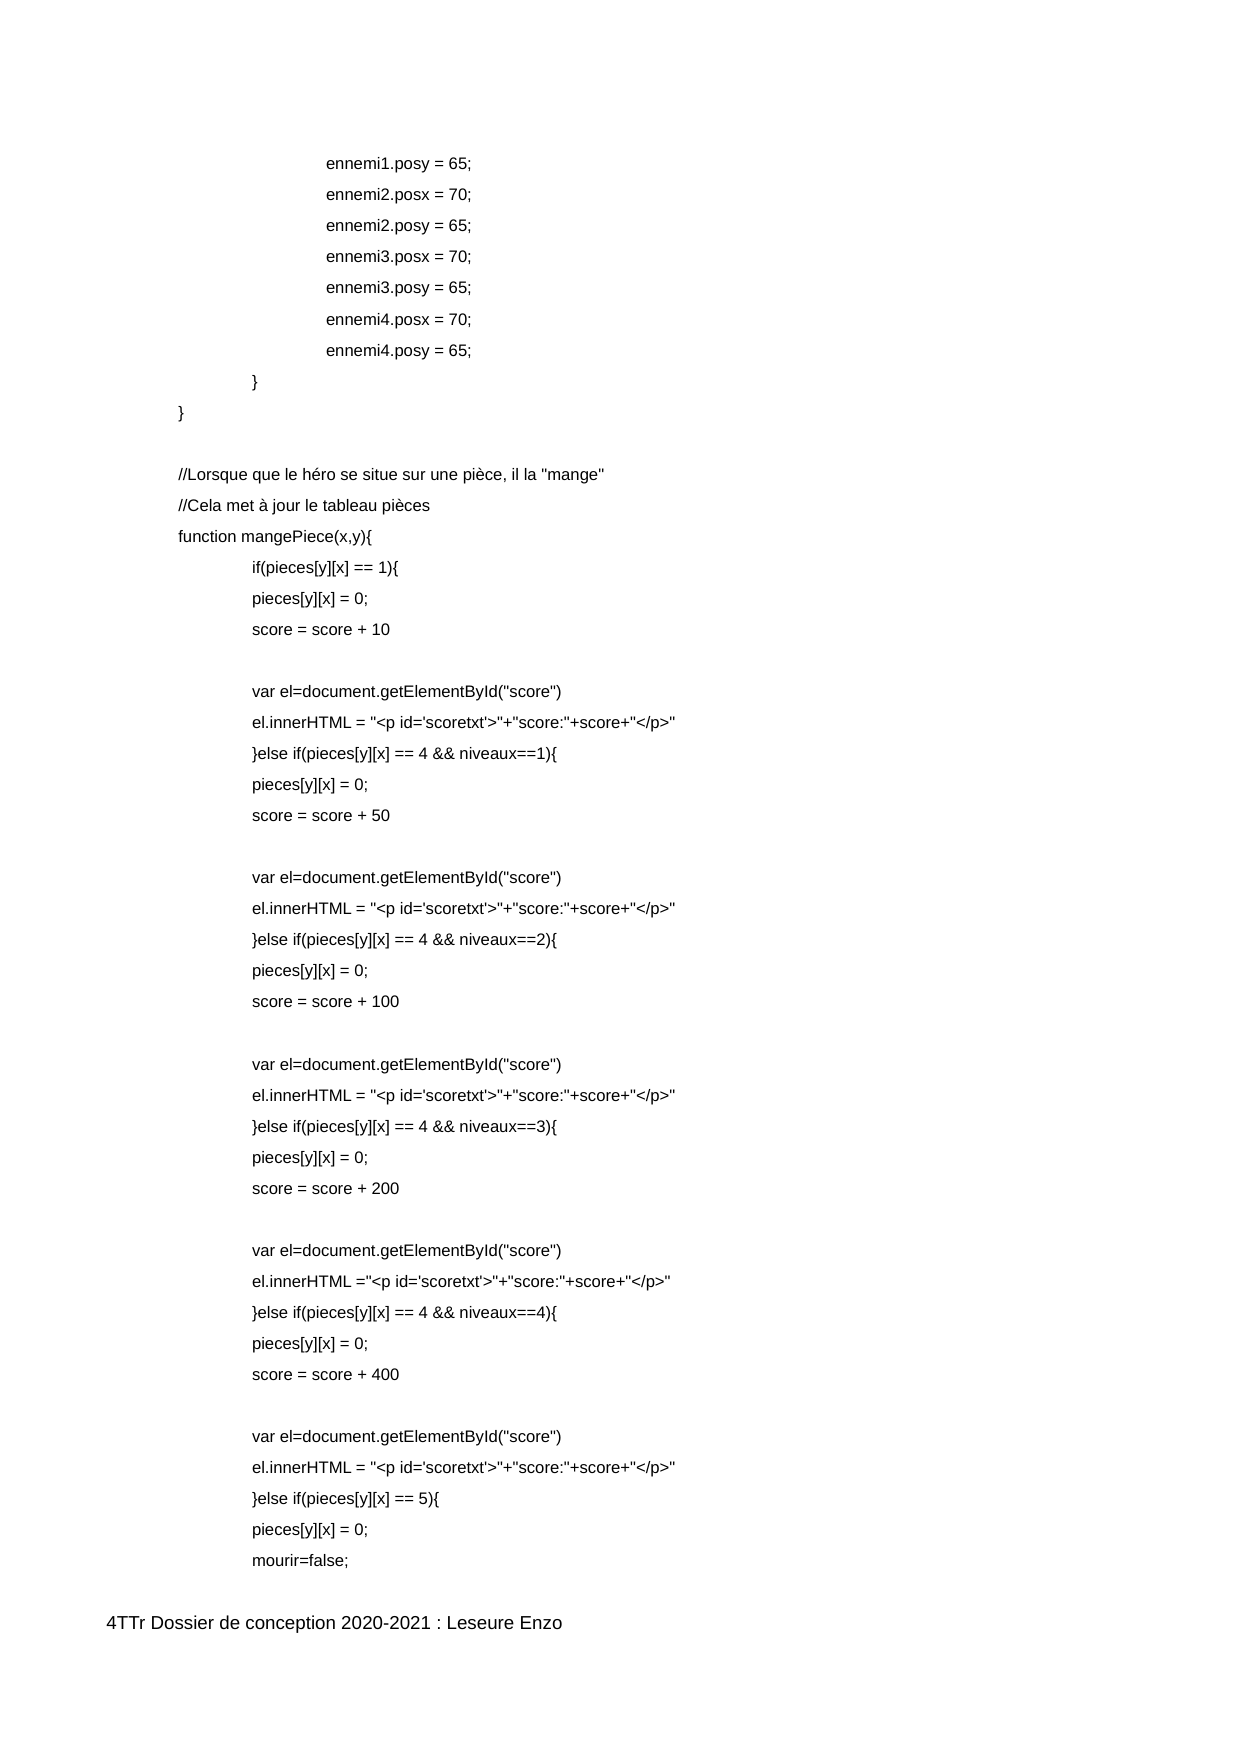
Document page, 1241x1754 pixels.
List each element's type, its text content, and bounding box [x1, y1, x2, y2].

text var el=document.getElementById("score") [104, 1054, 1134, 1073]
text el.innerHTML = "<p id='scoretxt'>"+"score:"+score+"</p>" [104, 1085, 1134, 1104]
text ennemi2.posy = 65; [104, 216, 1134, 235]
text score = score + 200 [104, 1178, 1134, 1198]
text //Cela met à jour le tableau pièces [104, 496, 1134, 515]
text //Lorsque que le héro se situe sur une pièce, il la "mange" [104, 464, 1134, 484]
text function mangePiece(x,y){ [104, 527, 1134, 546]
text score = score + 100 [104, 992, 1134, 1011]
text var el=document.getElementById("score") [104, 868, 1134, 887]
text }else if(pieces[y][x] == 4 && niveaux==3){ [104, 1116, 1134, 1136]
text ennemi2.posx = 70; [104, 185, 1134, 204]
text el.innerHTML ="<p id='scoretxt'>"+"score:"+score+"</p>" [104, 1272, 1134, 1291]
text var el=document.getElementById("score") [104, 1427, 1134, 1446]
text ennemi1.posy = 65; [104, 154, 1134, 173]
text ennemi4.posy = 65; [104, 340, 1134, 359]
text }else if(pieces[y][x] == 4 && niveaux==1){ [104, 744, 1134, 763]
text ennemi4.posx = 70; [104, 309, 1134, 328]
text el.innerHTML = "<p id='scoretxt'>"+"score:"+score+"</p>" [104, 713, 1134, 732]
text ennemi3.posy = 65; [104, 278, 1134, 297]
text ennemi3.posx = 70; [104, 247, 1134, 266]
text }else if(pieces[y][x] == 4 && niveaux==2){ [104, 930, 1134, 949]
text score = score + 400 [104, 1365, 1134, 1384]
text score = score + 10 [104, 620, 1134, 639]
text pieces[y][x] = 0; [104, 589, 1134, 608]
text var el=document.getElementById("score") [104, 682, 1134, 701]
text el.innerHTML = "<p id='scoretxt'>"+"score:"+score+"</p>" [104, 899, 1134, 918]
text pieces[y][x] = 0; [104, 961, 1134, 980]
text pieces[y][x] = 0; [104, 1147, 1134, 1167]
text if(pieces[y][x] == 1){ [104, 558, 1134, 577]
text }else if(pieces[y][x] == 5){ [104, 1489, 1134, 1508]
text score = score + 50 [104, 806, 1134, 825]
text el.innerHTML = "<p id='scoretxt'>"+"score:"+score+"</p>" [104, 1458, 1134, 1477]
text } [104, 371, 1134, 391]
text var el=document.getElementById("score") [104, 1241, 1134, 1260]
text }else if(pieces[y][x] == 4 && niveaux==4){ [104, 1303, 1134, 1322]
text mourir=false; [104, 1551, 1134, 1570]
text pieces[y][x] = 0; [104, 1520, 1134, 1539]
text pieces[y][x] = 0; [104, 775, 1134, 794]
text } [104, 402, 1134, 422]
text pieces[y][x] = 0; [104, 1334, 1134, 1353]
